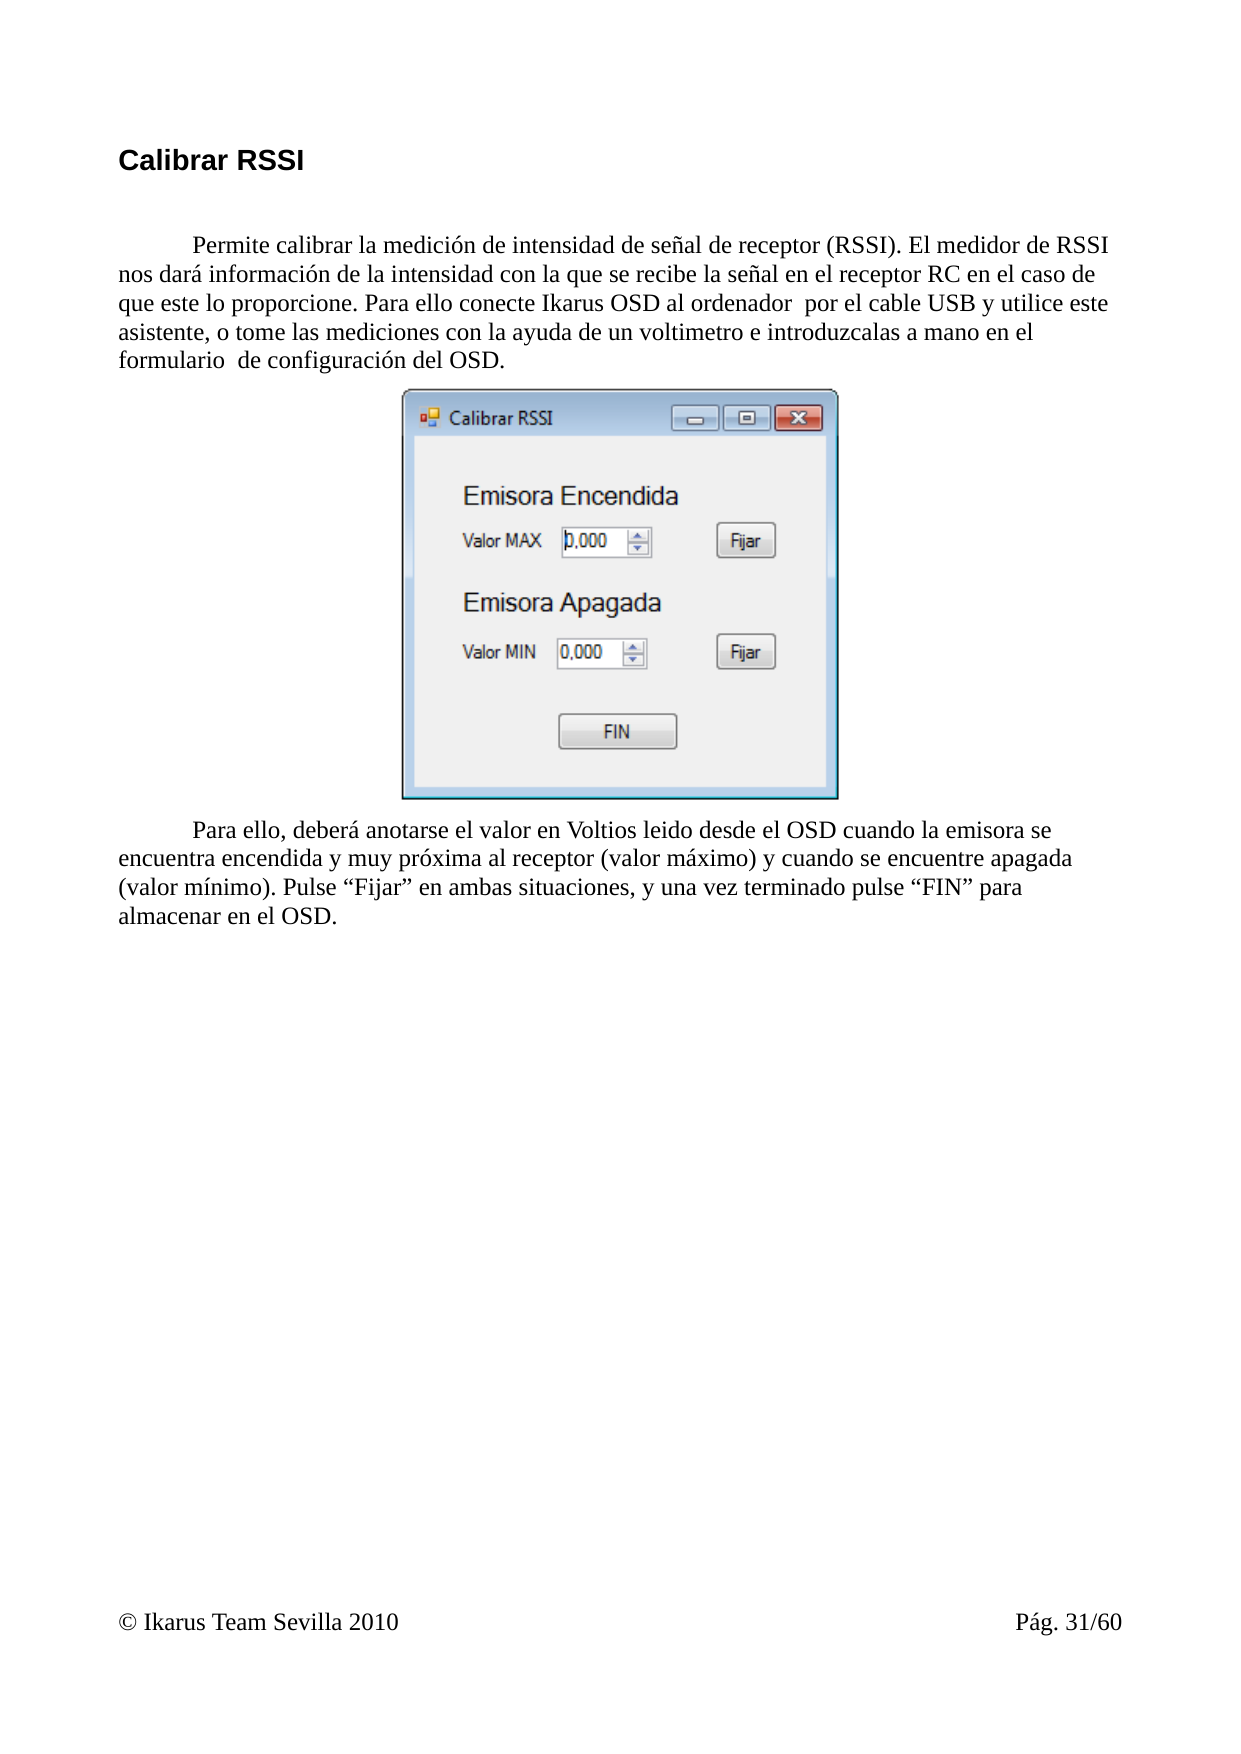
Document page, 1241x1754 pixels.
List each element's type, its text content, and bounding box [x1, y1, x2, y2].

picture [399, 386, 842, 803]
text Para ello, deberá anotarse el valor en Voltios leido desde el OSD cuando la emisora se encuentra encendida y muy próxima al receptor (valor máximo) y cuando se encuentre apagada (valor mínimo). Pulse “Fijar” en ambas situaciones, y una vez terminado pulse “FIN” para almacenar en el OSD. [118, 815, 1122, 930]
text Permite calibrar la medición de intensidad de señal de receptor (RSSI). El medidor de RSSI nos dará información de la intensidad con la que se recibe la señal en el receptor RC en el caso de que este lo proporcione. Para ello conecte Ikarus OSD al ordenador por el cable USB y utilice este asistente, o tome las mediciones con la ayuda de un voltimetro e introduzcalas a mano en el formulario de configuración del OSD. [118, 230, 1122, 374]
subtitle Calibrar RSSI [118, 143, 1122, 177]
